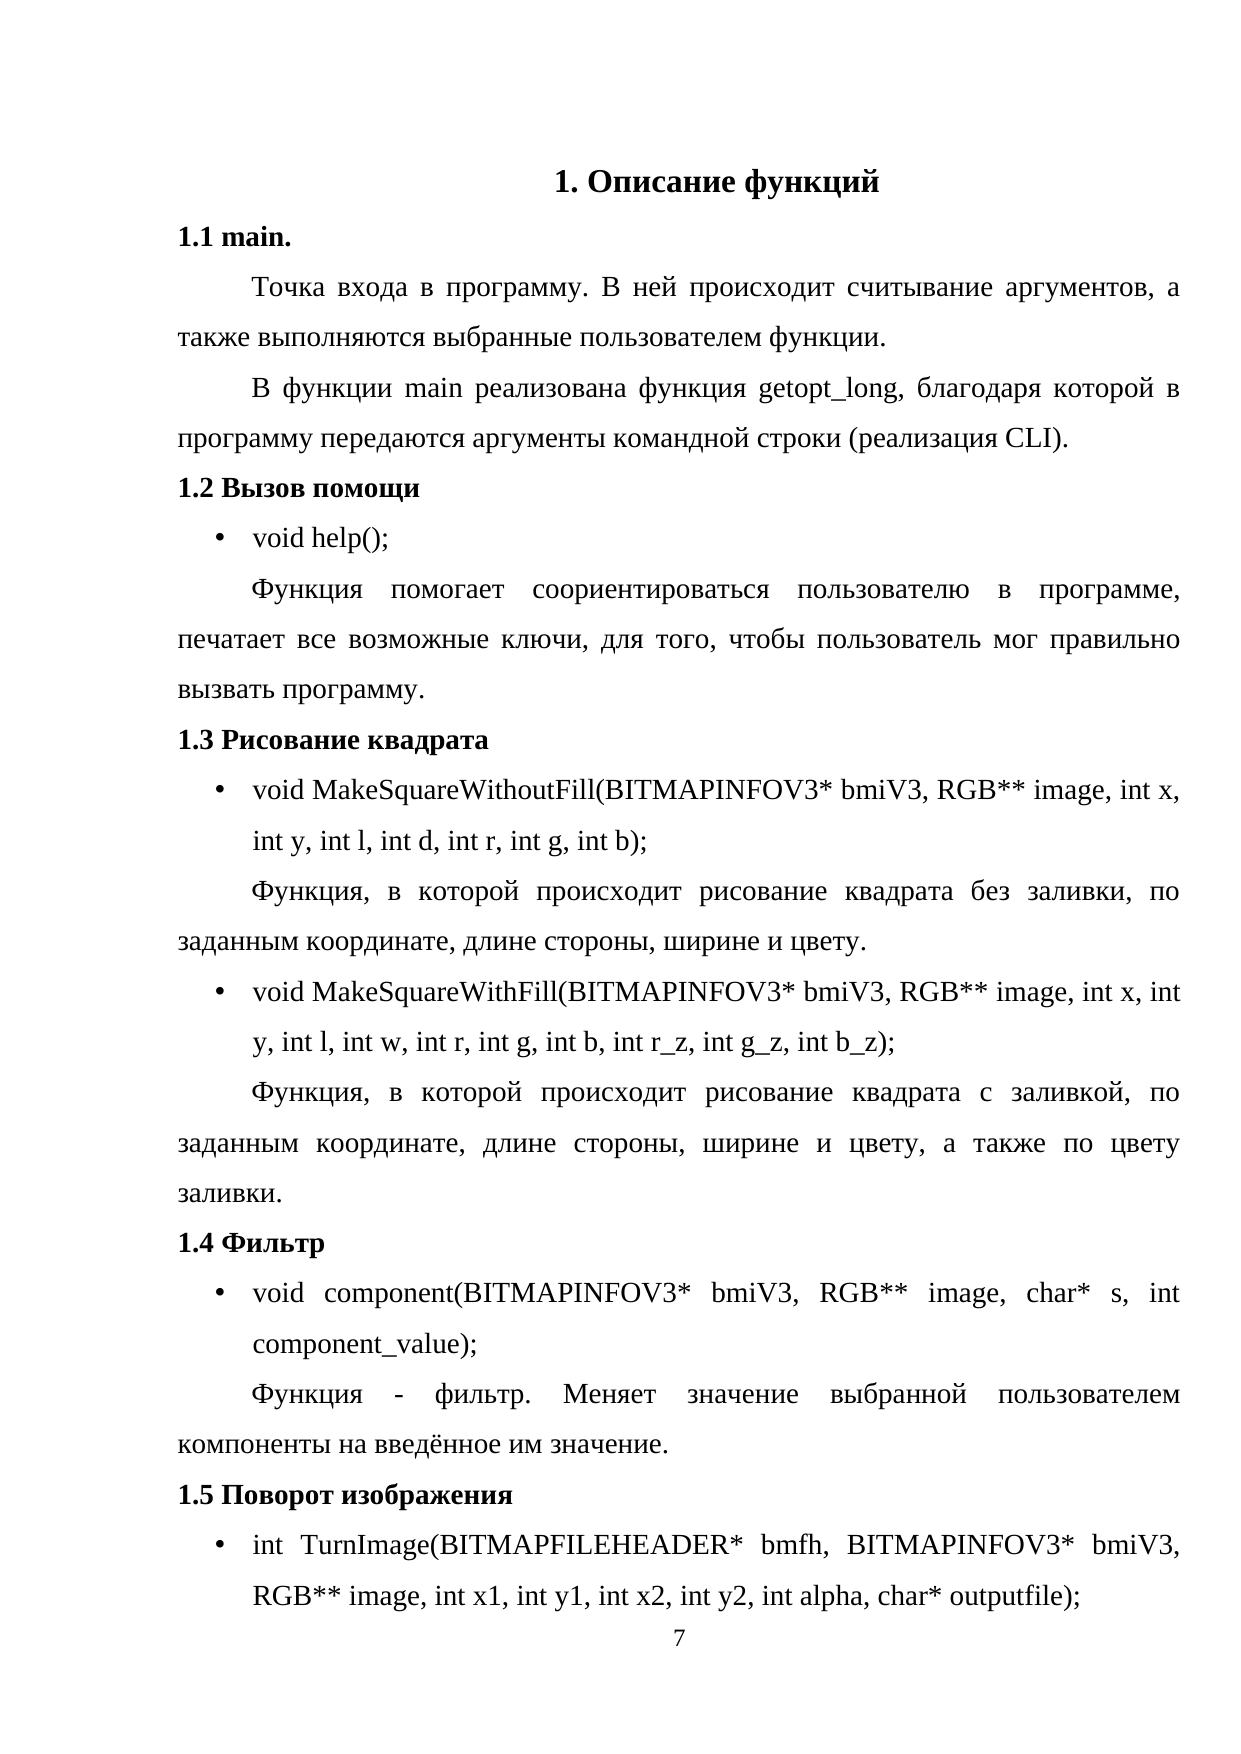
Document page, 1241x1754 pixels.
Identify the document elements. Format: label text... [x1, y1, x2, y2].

list void component(BITMAPINFOV3* bmiV3, RGB** image, char* s, int component_value); [215, 1276, 1181, 1359]
list 1. Описание функций [215, 161, 1181, 199]
text Точка входа в программу. В ней происходит считывание аргументов, а также выполняются выбранные пользователем функции. [177, 269, 1181, 353]
text 1.1 main. [177, 219, 1181, 252]
text Функция, в которой происходит рисование квадрата без заливки, по заданным координате, длине стороны, ширине и цвету. [177, 873, 1181, 957]
list void MakeSquareWithoutFill(BITMAPINFOV3* bmiV3, RGB** image, int x, int y, int l, int d, int r, int g, int b); [215, 772, 1181, 856]
text Функция, в которой происходит рисование квадрата с заливкой, по заданным координате, длине стороны, ширине и цвету, а также по цвету заливки. [177, 1074, 1181, 1208]
list void help(); [215, 521, 1181, 554]
text 1.3 Рисование квадрата [177, 722, 1181, 756]
text 1.4 Фильтр [177, 1225, 1181, 1259]
text 1.2 Вызов помощи [177, 470, 1181, 504]
list int TurnImage(BITMAPFILEHEADER* bmfh, BITMAPINFOV3* bmiV3, RGB** image, int x1, int y1, int x2, int y2, int alpha, char* outputfile); [215, 1527, 1181, 1611]
list void MakeSquareWithFill(BITMAPINFOV3* bmiV3, RGB** image, int x, int y, int l, int w, int r, int g, int b, int r_z, int g_z, int b_z); [215, 974, 1181, 1058]
text Функция помогает соориентироваться пользователю в программе, печатает все возможные ключи, для того, чтобы пользователь мог правильно вызвать программу. [177, 571, 1181, 705]
text 1.5 Поворот изображения [177, 1477, 1181, 1511]
text В функции main реализована функция getopt_long, благодаря которой в программу передаются аргументы командной строки (реализация CLI). [177, 370, 1181, 453]
text Функция - фильтр. Меняет значение выбранной пользователем компоненты на введённое им значение. [177, 1376, 1181, 1460]
